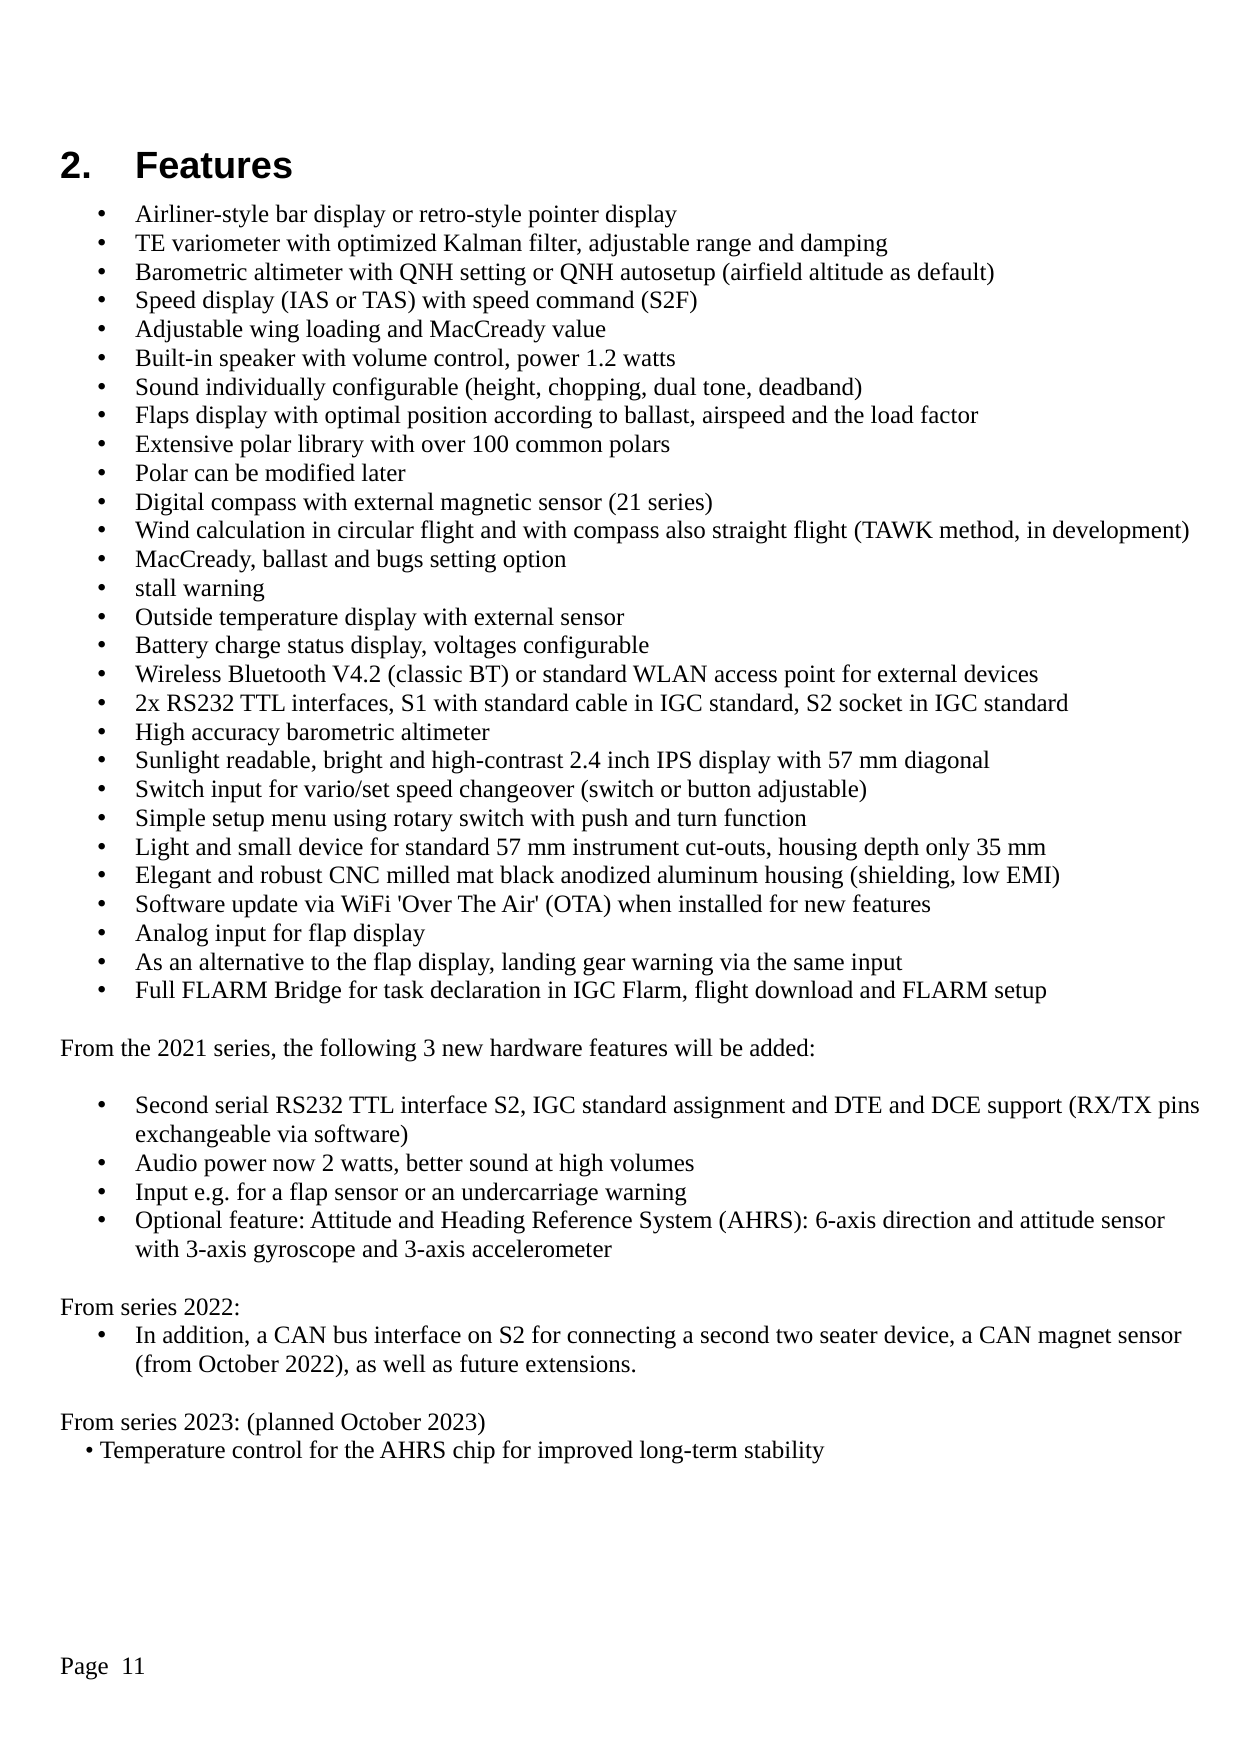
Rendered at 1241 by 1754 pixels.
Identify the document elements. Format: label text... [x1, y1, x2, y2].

text From the 2021 series, the following 3 new hardware features will be added: [60, 1033, 1207, 1062]
list Switch input for vario/set speed changeover (switch or button adjustable) [97, 774, 1207, 803]
text From series 2023: (planned October 2023) [60, 1407, 1207, 1436]
list Flaps display with optimal position according to ballast, airspeed and the load factor [97, 401, 1207, 429]
list Light and small device for standard 57 mm instrument cut-outs, housing depth only 35 mm [97, 832, 1207, 861]
list Sound individually configurable (height, chopping, dual tone, deadband) [97, 372, 1207, 401]
list Wireless Bluetooth V4.2 (classic BT) or standard WLAN access point for external devices [97, 659, 1207, 688]
list Analog input for flap display [97, 918, 1207, 947]
list Wind calculation in circular flight and with compass also straight flight (TAWK method, in development) [97, 516, 1207, 544]
list Digital compass with external magnetic sensor (21 series) [97, 487, 1207, 516]
list Sunlight readable, bright and high-contrast 2.4 inch IPS display with 57 mm diagonal [97, 746, 1207, 774]
list Polar can be modified later [97, 458, 1207, 487]
list Adjustable wing loading and MacCready value [97, 314, 1207, 343]
list Elegant and robust CNC milled mat black anodized aluminum housing (shielding, low EMI) [97, 861, 1207, 889]
list High accuracy barometric altimeter [97, 717, 1207, 746]
list Input e.g. for a flap sensor or an undercarriage warning [97, 1177, 1207, 1206]
text From series 2022: [60, 1292, 1207, 1321]
list Simple setup menu using rotary switch with push and turn function [97, 803, 1207, 832]
list Speed display (IAS or TAS) with speed command (S2F) [97, 286, 1207, 314]
list Built-in speaker with volume control, power 1.2 watts [97, 343, 1207, 372]
list As an alternative to the flap display, landing gear warning via the same input [97, 947, 1207, 976]
subtitle Features [60, 143, 1207, 187]
list Full FLARM Bridge for task declaration in IGC Flarm, flight download and FLARM setup [97, 976, 1207, 1004]
list Battery charge status display, voltages configurable [97, 631, 1207, 659]
list In addition, a CAN bus interface on S2 for connecting a second two seater device, a CAN magnet sensor (from October 2022), as well as future extensions. [97, 1321, 1207, 1378]
list Optional feature: Attitude and Heading Reference System (AHRS): 6-axis direction and attitude sensor with 3-axis gyroscope and 3-axis accelerometer [97, 1206, 1207, 1263]
list Software update via WiFi 'Over The Air' (OTA) when installed for new features [97, 889, 1207, 918]
list Second serial RS232 TTL interface S2, IGC standard assignment and DTE and DCE support (RX/TX pins exchangeable via software) [97, 1091, 1207, 1148]
list Audio power now 2 watts, better sound at high volumes [97, 1148, 1207, 1177]
list 2x RS232 TTL interfaces, S1 with standard cable in IGC standard, S2 socket in IGC standard [97, 688, 1207, 717]
list Extensive polar library with over 100 common polars [97, 429, 1207, 458]
list Outside temperature display with external sensor [97, 602, 1207, 631]
list stall warning [97, 573, 1207, 602]
list TE variometer with optimized Kalman filter, adjustable range and damping [97, 228, 1207, 257]
list Barometric altimeter with QNH setting or QNH autosetup (airfield altitude as default) [97, 257, 1207, 286]
list Airliner-style bar display or retro-style pointer display [97, 199, 1207, 228]
list MacCready, ballast and bugs setting option [97, 544, 1207, 573]
text • Temperature control for the AHRS chip for improved long-term stability [60, 1436, 1207, 1464]
